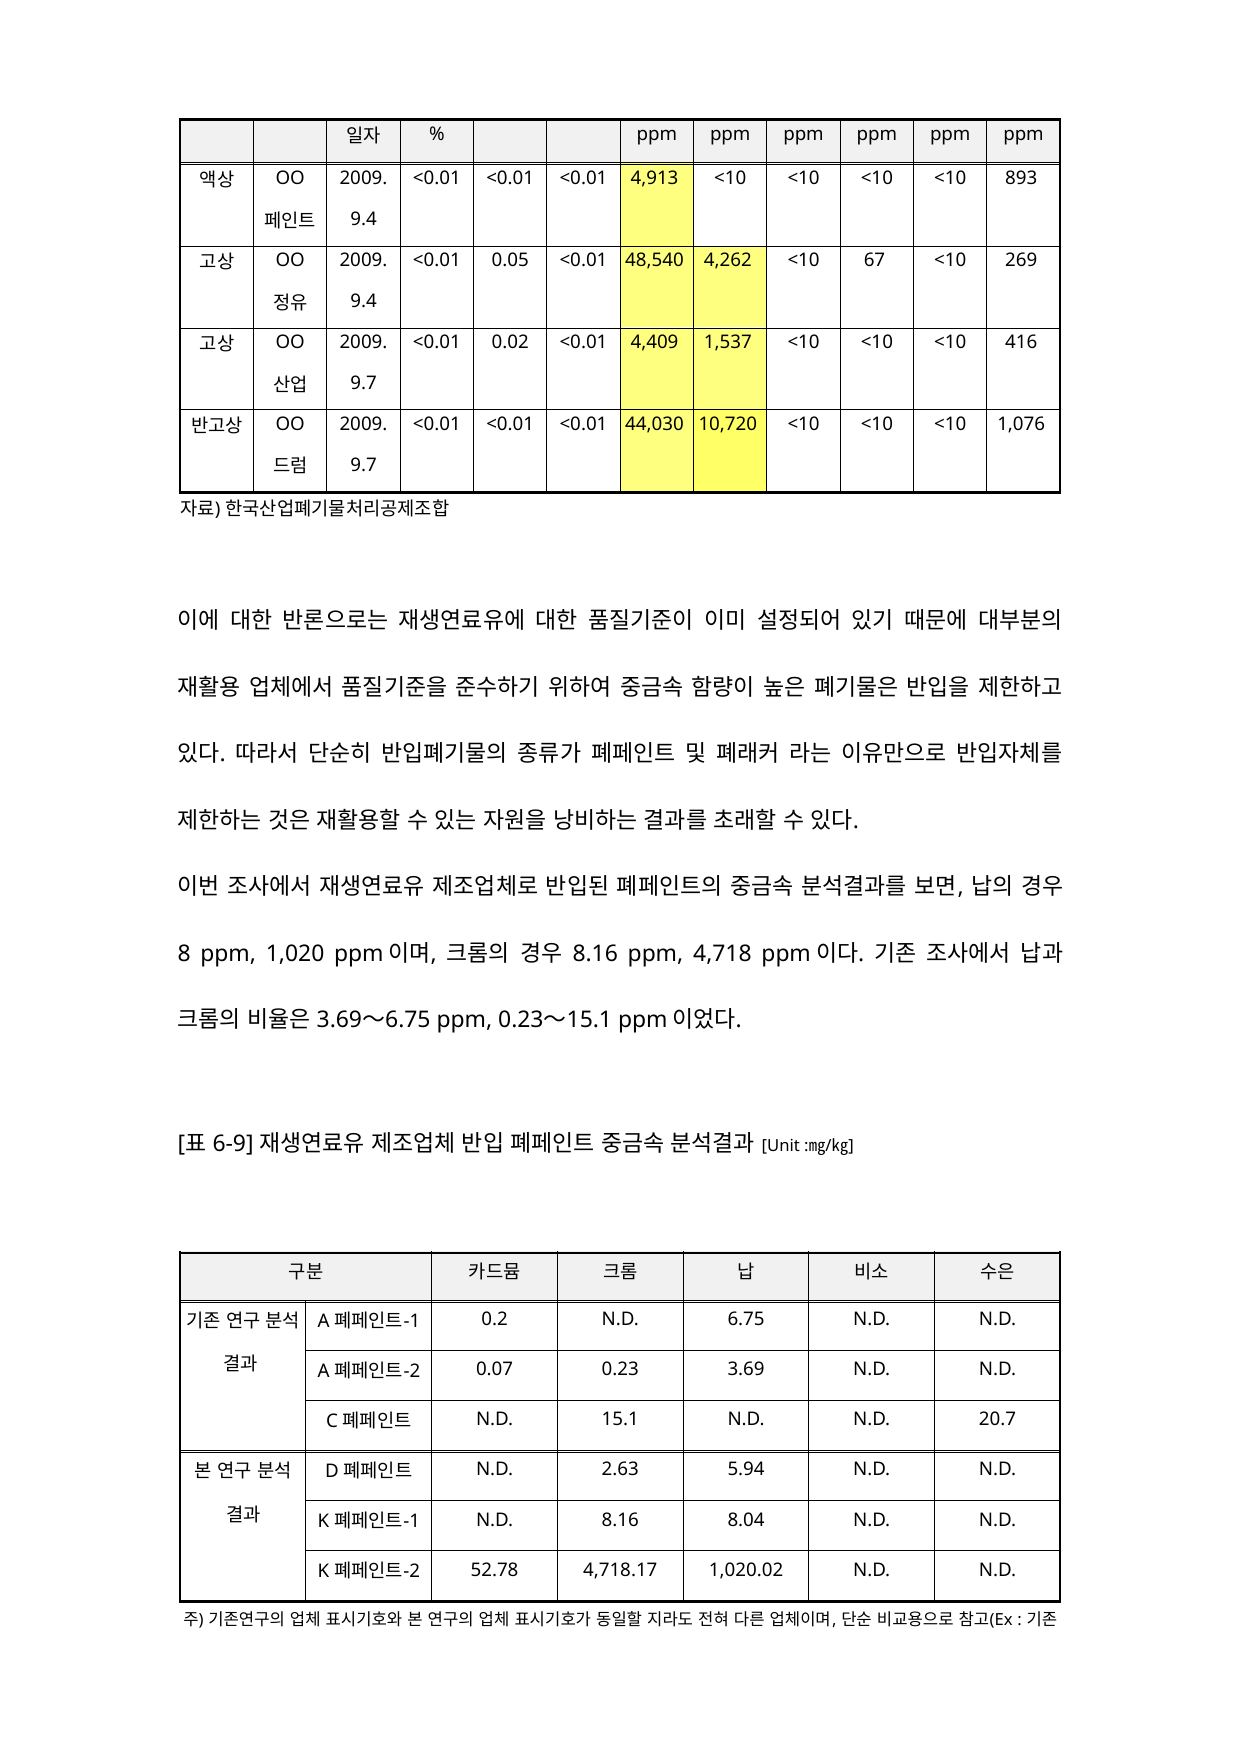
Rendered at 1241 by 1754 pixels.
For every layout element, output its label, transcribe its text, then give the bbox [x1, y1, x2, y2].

table_cell <0.01 [547, 247, 620, 327]
table_cell 67 [841, 247, 913, 327]
table_cell 269 [987, 247, 1059, 327]
table_cell 20.7 [935, 1401, 1059, 1450]
table_cell <10 [914, 165, 986, 246]
table_cell 고상 [181, 329, 253, 409]
table_cell 0.23 [558, 1351, 683, 1400]
table_header 납 [684, 1254, 808, 1300]
table_cell 8.04 [684, 1501, 808, 1550]
table_cell <0.01 [401, 329, 473, 409]
table_cell OO 정유 [254, 247, 326, 327]
table_cell 44,030 [621, 410, 693, 491]
table_cell 1,076 [987, 410, 1059, 491]
table_header ppm [767, 121, 840, 162]
table_cell 본 연구 분석 결과 [181, 1453, 305, 1600]
table_cell <10 [767, 247, 840, 327]
table_cell 0.02 [474, 329, 546, 409]
table_cell <10 [767, 410, 840, 491]
table_cell 2009. 9.4 [327, 165, 400, 246]
table_cell N.D. [558, 1303, 683, 1350]
table_cell 4,409 [621, 329, 693, 409]
table_cell 893 [987, 165, 1059, 246]
text 이에 대한 반론으로는 재생연료유에 대한 품질기준이 이미 설정되어 있기 때문에 대부분의 재활용 업체에서 품질기준을 준수하기 위하여 중금속 함량이 높은 폐기물은 반입을 제한하고 있다. 따라서 단순히 반입폐기물의 종류가 폐페인트 및 폐래커 라는 이유만으로 반입자체를 제한하는 것은 재활용할 수 있는 자원을 낭비하는 결과를 초래할 수 있다. [177, 602, 1063, 835]
table_cell 0.05 [474, 247, 546, 327]
table_cell 416 [987, 329, 1059, 409]
table_cell 주) 기존연구의 업체 표시기호와 본 연구의 업체 표시기호가 동일할 지라도 전혀 다른 업체이며, 단순 비교용으로 참고(Ex : 기존 [180, 1603, 1060, 1633]
table_cell 2009. 9.7 [327, 329, 400, 409]
table_cell N.D. [432, 1401, 557, 1450]
table_cell <10 [914, 410, 986, 491]
table_header ppm [914, 121, 986, 162]
table_cell 10,720 [694, 410, 766, 491]
table_header ppm [694, 121, 766, 162]
table_cell K 폐페인트-2 [306, 1551, 431, 1600]
table_cell 자료) 한국산업폐기물처리공제조합 [180, 494, 1060, 542]
table_cell 기존 연구 분석 결과 [181, 1303, 305, 1450]
table_header 비소 [809, 1254, 934, 1300]
table_cell OO 산업 [254, 329, 326, 409]
table_cell 2.63 [558, 1453, 683, 1500]
table_header [474, 121, 546, 162]
table_cell <10 [694, 165, 766, 246]
table_header ppm [841, 121, 913, 162]
table_cell N.D. [432, 1453, 557, 1500]
table_header [547, 121, 620, 162]
table_cell 2009. 9.4 [327, 247, 400, 327]
table_cell 4,913 [621, 165, 693, 246]
table_cell <0.01 [401, 165, 473, 246]
table_cell 3.69 [684, 1351, 808, 1400]
table_cell 4,262 [694, 247, 766, 327]
table_cell <10 [767, 329, 840, 409]
table_cell <0.01 [474, 410, 546, 491]
table_cell <10 [914, 329, 986, 409]
table_cell A 폐페인트-2 [306, 1351, 431, 1400]
table_cell N.D. [809, 1453, 934, 1500]
table_header [181, 121, 253, 162]
table_cell N.D. [935, 1453, 1059, 1500]
table_cell OO 드럼 [254, 410, 326, 491]
table_header 크롬 [558, 1254, 683, 1300]
table_header ppm [621, 121, 693, 162]
table_header 일자 [327, 121, 400, 162]
table_cell 4,718.17 [558, 1551, 683, 1600]
table_cell 2009. 9.7 [327, 410, 400, 491]
table_header [254, 121, 326, 162]
table_cell C 폐페인트 [306, 1401, 431, 1450]
table_cell N.D. [809, 1351, 934, 1400]
table_cell 1,537 [694, 329, 766, 409]
table_cell <10 [841, 329, 913, 409]
table_cell <0.01 [547, 165, 620, 246]
table_cell 8.16 [558, 1501, 683, 1550]
table_header 카드뮴 [432, 1254, 557, 1300]
table_cell A 폐페인트-1 [306, 1303, 431, 1350]
table_cell 반고상 [181, 410, 253, 491]
table_cell 5.94 [684, 1453, 808, 1500]
table_header 구분 [181, 1254, 431, 1300]
table_cell 6.75 [684, 1303, 808, 1350]
text [표 6-9] 재생연료유 제조업체 반입 폐페인트 중금속 분석결과 [Unit :㎎/㎏] [177, 1125, 1063, 1158]
table_cell N.D. [935, 1351, 1059, 1400]
table_cell 액상 [181, 165, 253, 246]
table_cell N.D. [809, 1551, 934, 1600]
table_cell 0.2 [432, 1303, 557, 1350]
table_cell OO 페인트 [254, 165, 326, 246]
table_header 수은 [935, 1254, 1059, 1300]
table_cell 48,540 [621, 247, 693, 327]
table_cell N.D. [935, 1303, 1059, 1350]
table_cell K 폐페인트-1 [306, 1501, 431, 1550]
table_cell N.D. [809, 1303, 934, 1350]
table_cell <0.01 [401, 247, 473, 327]
table_cell <10 [767, 165, 840, 246]
table_cell <0.01 [401, 410, 473, 491]
table_header ppm [987, 121, 1059, 162]
table_cell N.D. [809, 1501, 934, 1550]
table_cell N.D. [935, 1501, 1059, 1550]
table_cell D 폐페인트 [306, 1453, 431, 1500]
table_header % [401, 121, 473, 162]
table_cell 0.07 [432, 1351, 557, 1400]
table_cell <0.01 [474, 165, 546, 246]
table_cell 52.78 [432, 1551, 557, 1600]
table_cell 1,020.02 [684, 1551, 808, 1600]
table_cell <10 [841, 410, 913, 491]
table_cell <0.01 [547, 410, 620, 491]
table_cell N.D. [432, 1501, 557, 1550]
table_cell N.D. [935, 1551, 1059, 1600]
table_cell 15.1 [558, 1401, 683, 1450]
table_cell <10 [914, 247, 986, 327]
text 이번 조사에서 재생연료유 제조업체로 반입된 폐페인트의 중금속 분석결과를 보면, 납의 경우 8 ppm, 1,020 ppm이며, 크롬의 경우 8.16 ppm, 4,718 ppm이다. 기존 조사에서 납과 크롬의 비율은 3.69～6.75 ppm, 0.23～15.1 ppm이었다. [177, 868, 1063, 1035]
table_cell N.D. [684, 1401, 808, 1450]
table_cell 고상 [181, 247, 253, 327]
table_cell N.D. [809, 1401, 934, 1450]
table_cell <0.01 [547, 329, 620, 409]
table_cell <10 [841, 165, 913, 246]
